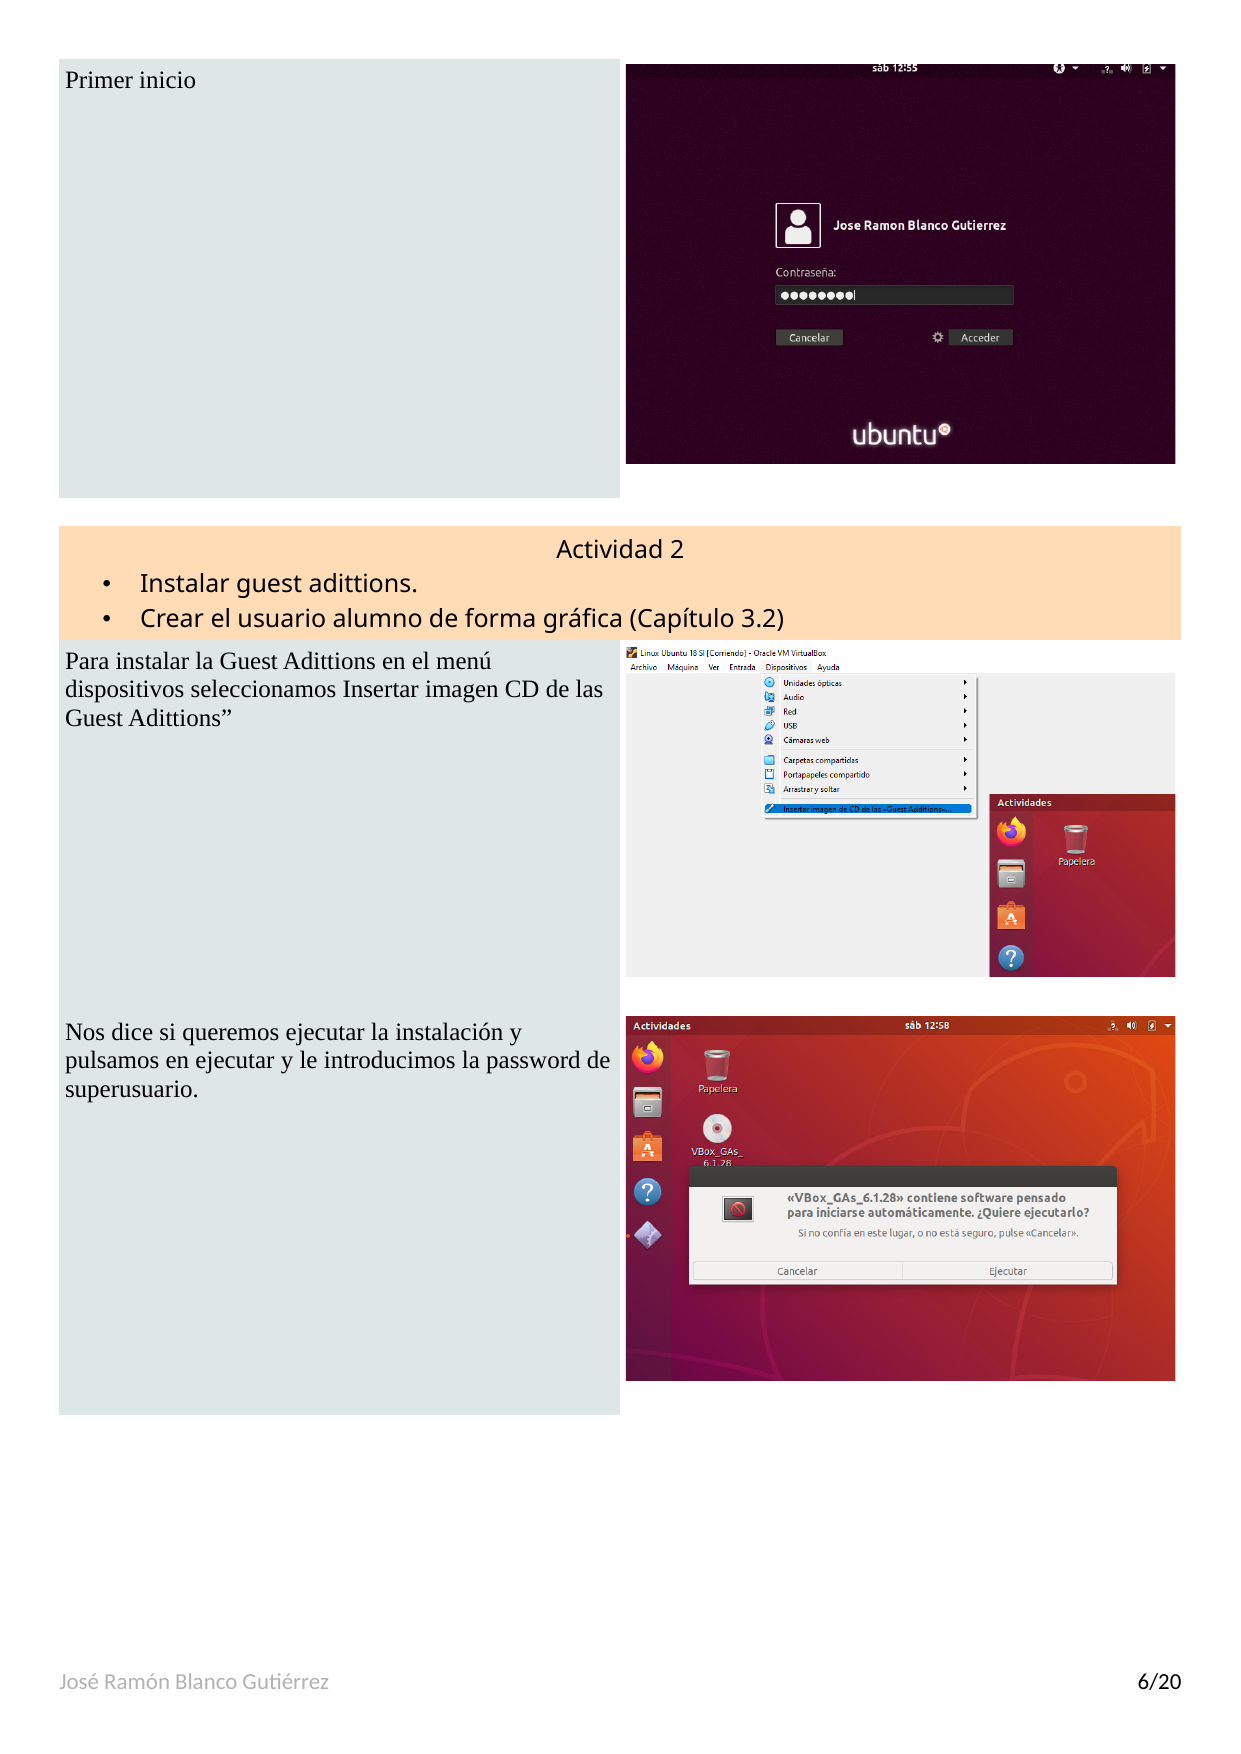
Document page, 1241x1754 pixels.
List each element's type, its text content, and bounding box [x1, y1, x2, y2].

picture [625, 64, 1176, 464]
picture [625, 645, 1176, 977]
table_header Actividad 2 Instalar guest adittions. Crear el usuario alumno de forma gráfica (Capítulo 3.2) [59, 526, 1181, 640]
picture [625, 1016, 1176, 1381]
table_cell Primer inicio [59, 59, 620, 498]
table_cell [620, 59, 1181, 498]
table_cell [620, 1011, 1181, 1415]
table_cell Nos dice si queremos ejecutar la instalación y pulsamos en ejecutar y le introducimos la password de superusuario. [59, 1011, 620, 1415]
table_cell Para instalar la Guest Adittions en el menú dispositivos seleccionamos Insertar imagen CD de las Guest Adittions” [59, 640, 620, 1011]
table_cell [620, 640, 1181, 1011]
